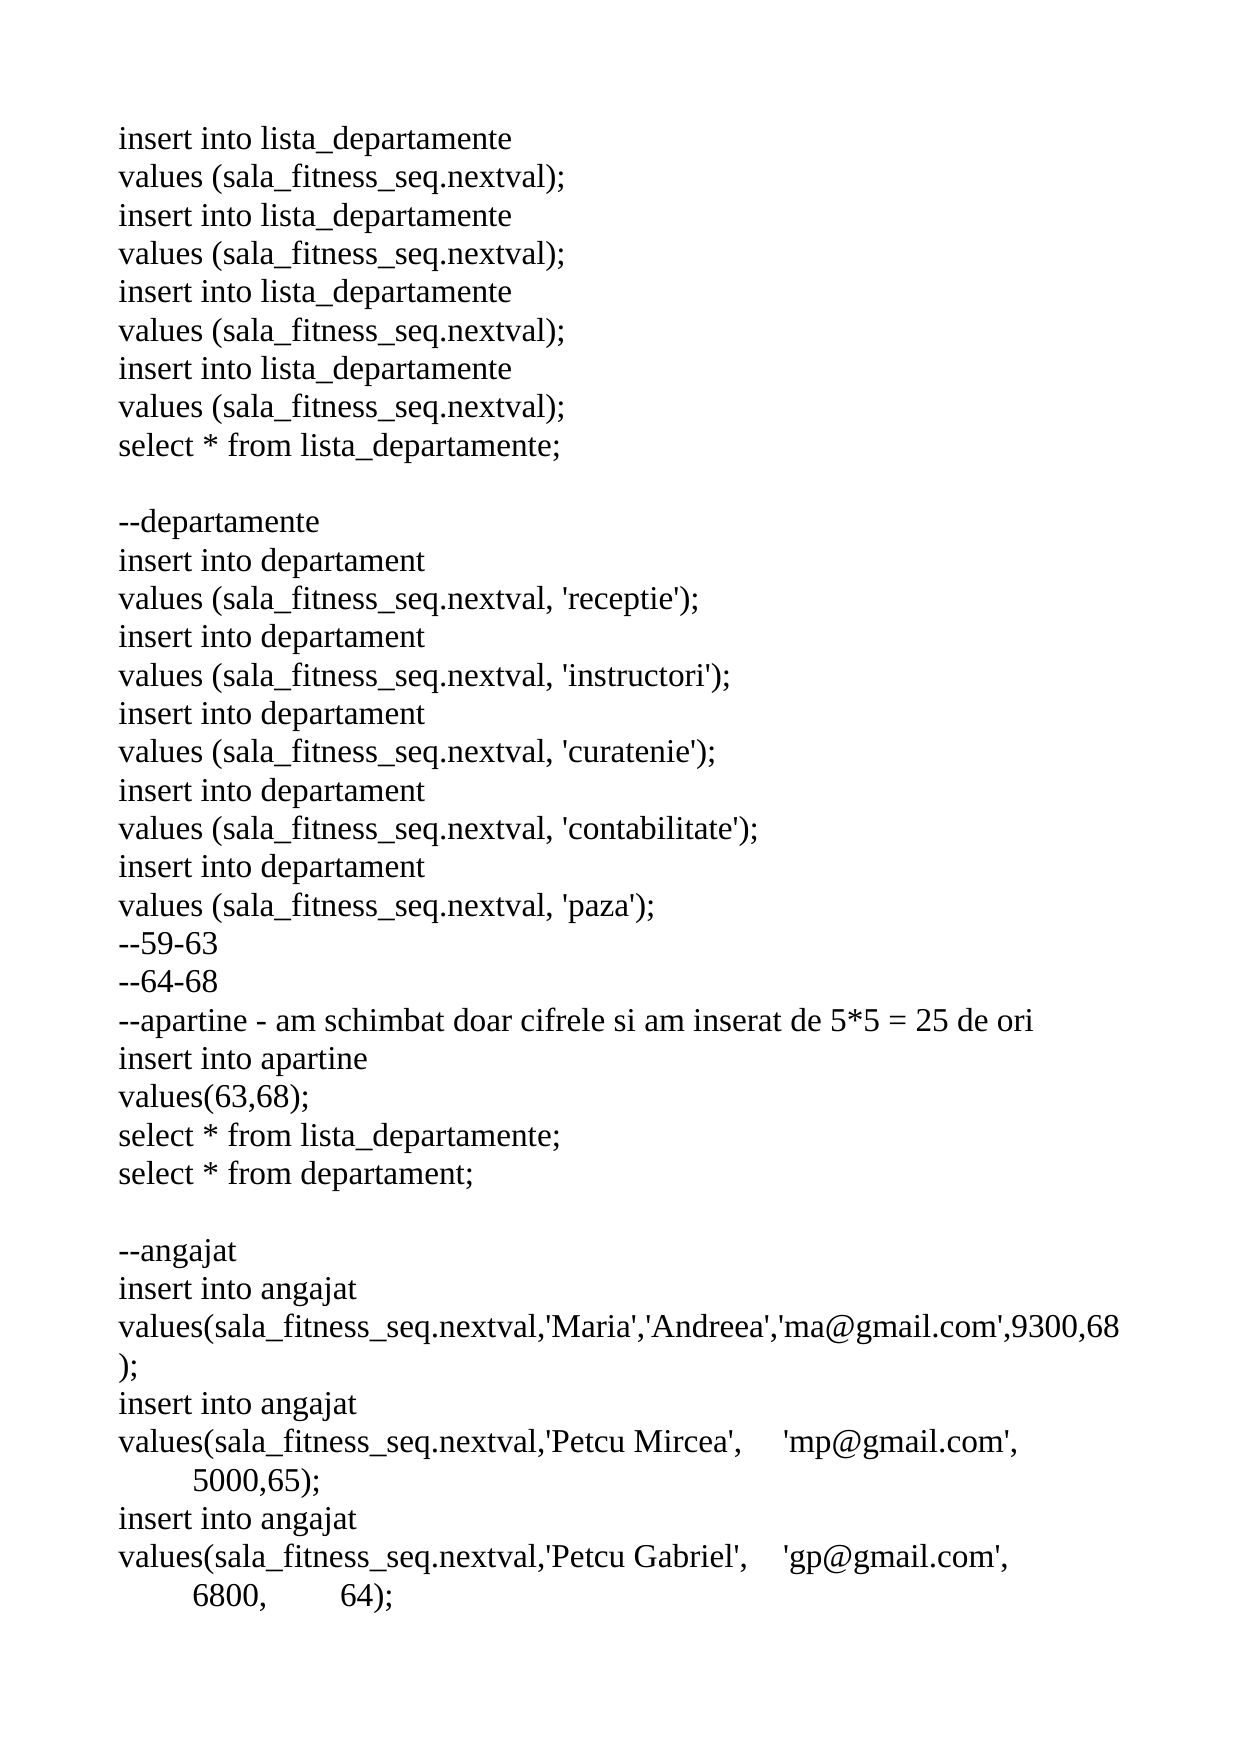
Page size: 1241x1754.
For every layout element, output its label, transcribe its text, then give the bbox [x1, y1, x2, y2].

text insert into departament [118, 693, 1122, 731]
text values(sala_fitness_seq.nextval,'Maria','Andreea','ma@gmail.com',9300,68); [118, 1306, 1122, 1383]
text values (sala_fitness_seq.nextval); [118, 310, 1122, 348]
text insert into angajat [118, 1268, 1122, 1306]
text --departamente [118, 501, 1122, 540]
text insert into departament [118, 770, 1122, 808]
text insert into apartine [118, 1038, 1122, 1076]
text values (sala_fitness_seq.nextval); [118, 386, 1122, 425]
text values (sala_fitness_seq.nextval, 'paza'); [118, 885, 1122, 923]
text select * from lista_departamente; [118, 1115, 1122, 1153]
text --angajat [118, 1230, 1122, 1268]
text values(63,68); [118, 1076, 1122, 1115]
text values (sala_fitness_seq.nextval, 'receptie'); [118, 578, 1122, 616]
text values(sala_fitness_seq.nextval,'Petcu Mircea', 'mp@gmail.com', 5000,65); [118, 1421, 1122, 1498]
text insert into lista_departamente [118, 118, 1122, 156]
text insert into lista_departamente [118, 271, 1122, 310]
text --apartine - am schimbat doar cifrele si am inserat de 5*5 = 25 de ori [118, 1000, 1122, 1038]
text values (sala_fitness_seq.nextval, 'curatenie'); [118, 731, 1122, 770]
text insert into angajat [118, 1383, 1122, 1421]
text values (sala_fitness_seq.nextval); [118, 156, 1122, 195]
text --64-68 [118, 961, 1122, 1000]
text select * from lista_departamente; [118, 425, 1122, 463]
text select * from departament; [118, 1153, 1122, 1191]
text insert into departament [118, 540, 1122, 578]
text insert into lista_departamente [118, 348, 1122, 386]
text insert into angajat [118, 1498, 1122, 1536]
text values (sala_fitness_seq.nextval); [118, 233, 1122, 271]
text values (sala_fitness_seq.nextval, 'instructori'); [118, 655, 1122, 693]
text insert into departament [118, 616, 1122, 655]
text --59-63 [118, 923, 1122, 961]
text values (sala_fitness_seq.nextval, 'contabilitate'); [118, 808, 1122, 846]
text values(sala_fitness_seq.nextval,'Petcu Gabriel', 'gp@gmail.com', 6800, 64); [118, 1536, 1122, 1613]
text insert into departament [118, 846, 1122, 885]
text insert into lista_departamente [118, 195, 1122, 233]
